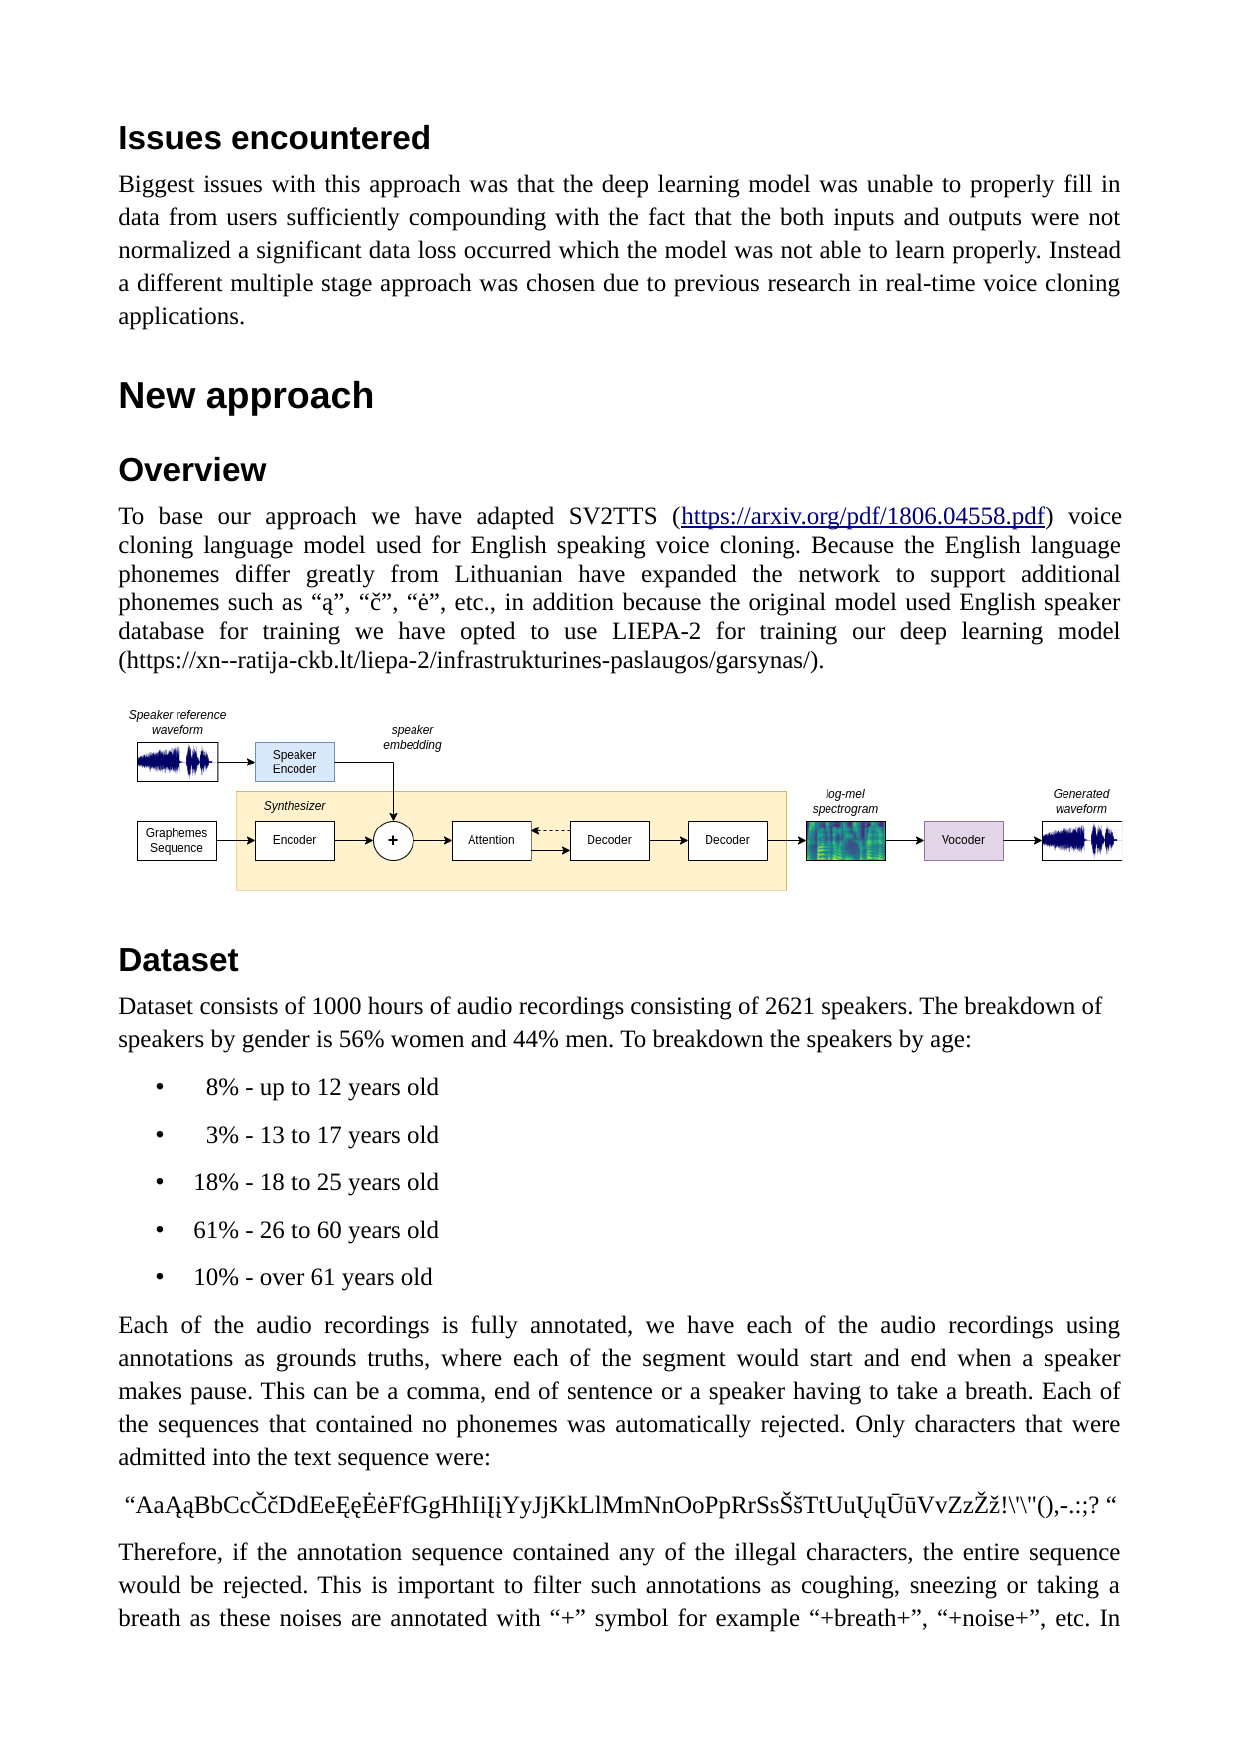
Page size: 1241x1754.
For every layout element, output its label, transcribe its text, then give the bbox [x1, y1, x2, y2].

picture [118, 702, 1123, 891]
subtitle Issues encountered [118, 118, 1122, 157]
list 61% - 26 to 60 years old [156, 1215, 1122, 1244]
list 3% - 13 to 17 years old [156, 1120, 1122, 1148]
text Therefore, if the annotation sequence contained any of the illegal characters, the entire sequence would be rejected. This is important to filter such annotations as coughing, sneezing or taking a breath as these noises are annotated with “+” symbol for example “+breath+”, “+noise+”, etc. In [118, 1537, 1122, 1632]
text Each of the audio recordings is fully annotated, we have each of the audio recordings using annotations as grounds truths, where each of the segment would start and end when a speaker makes pause. This can be a comma, end of sentence or a speaker having to take a breath. Each of the sequences that contained no phonemes was automatically rejected. Only characters that were admitted into the text sequence were: [118, 1310, 1122, 1471]
list 18% - 18 to 25 years old [156, 1167, 1122, 1196]
text To base our approach we have adapted SV2TTS (https://arxiv.org/pdf/1806.04558.pdf) voice cloning language model used for English speaking voice cloning. Because the English language phonemes differ greatly from Lithuanian have expanded the network to support additional phonemes such as “ą”, “č”, “ė”, etc., in addition because the original model used English speaker database for training we have opted to use LIEPA-2 for training our deep learning model (https://xn--ratija-ckb.lt/liepa-2/infrastrukturines-paslaugos/garsynas/). [118, 501, 1122, 674]
list 8% - up to 12 years old [156, 1072, 1122, 1101]
text Dataset consists of 1000 hours of audio recordings consisting of 2621 speakers. The breakdown of speakers by gender is 56% women and 44% men. To breakdown the speakers by age: [118, 991, 1122, 1053]
text “AaĄąBbCcČčDdEeĘęĖėFfGgHhIiĮįYyJjKkLlMmNnOoPpRrSsŠšTtUuŲųŪūVvZzŽž!\'\"(),-.:;? “ [118, 1490, 1122, 1518]
subtitle Overview [118, 450, 1122, 489]
subtitle New approach [118, 374, 1122, 417]
list 10% - over 61 years old [156, 1262, 1122, 1291]
subtitle Dataset [118, 941, 1122, 979]
text Biggest issues with this approach was that the deep learning model was unable to properly fill in data from users sufficiently compounding with the fact that the both inputs and outputs were not normalized a significant data loss occurred which the model was not able to learn properly. Instead a different multiple stage approach was chosen due to previous research in real-time voice cloning applications. [118, 169, 1122, 330]
